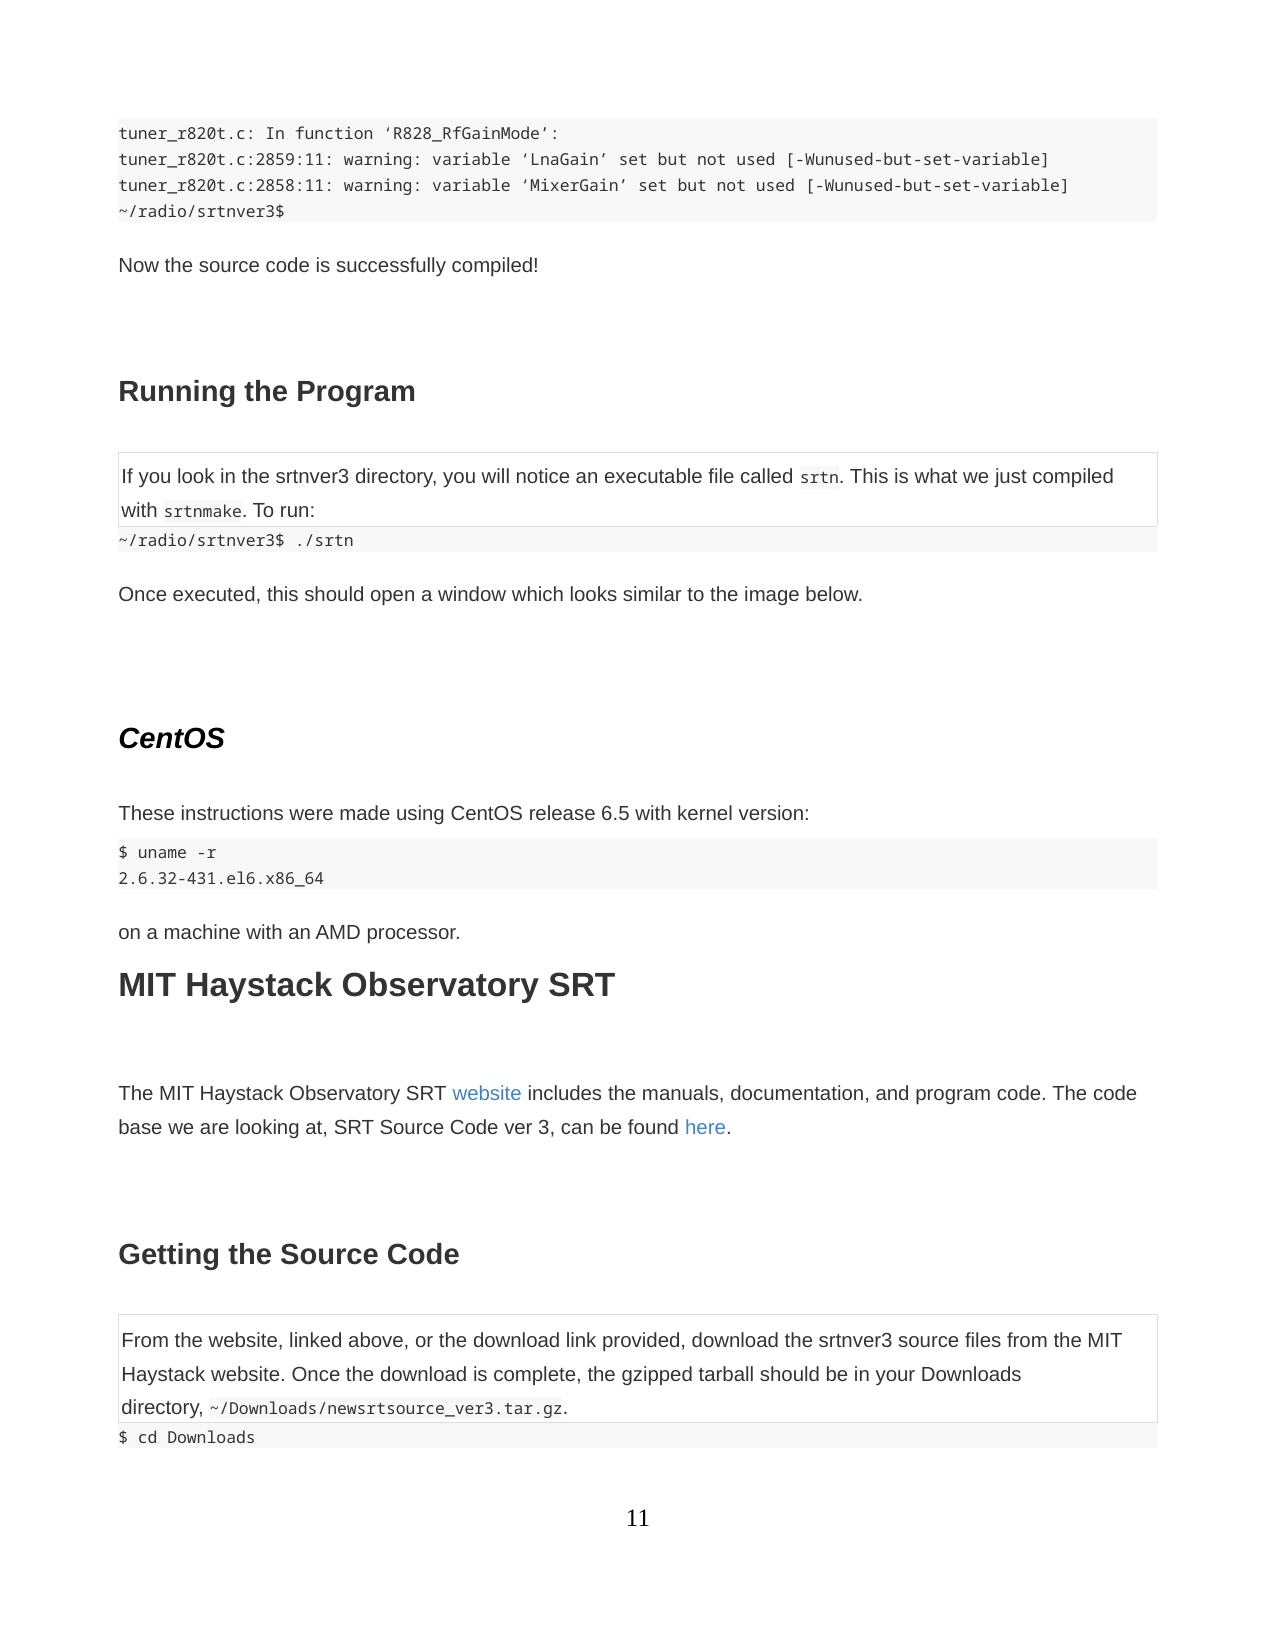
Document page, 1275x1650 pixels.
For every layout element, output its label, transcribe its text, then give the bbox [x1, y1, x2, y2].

text $ cd Downloads [118, 1423, 1157, 1448]
text ~/radio/srtnver3$ ./srtn [118, 527, 1157, 552]
subtitle CentOS [118, 722, 1157, 755]
text Once executed, this should open a window which looks similar to the image below. [118, 572, 1157, 606]
text Now the source code is successfully compiled! [118, 242, 1157, 276]
text ~/radio/srtnver3$ [118, 196, 1157, 222]
subtitle Running the Program [118, 374, 1157, 408]
text These instructions were made using CentOS release 6.5 with kernel version: [118, 802, 1157, 825]
text tuner_r820t.c:2858:11: warning: variable ‘MixerGain’ set but not used [-Wunused-but-set-variable] [118, 170, 1157, 196]
subtitle Getting the Source Code [118, 1237, 1157, 1270]
text on a machine with an AMD processor. [118, 910, 1157, 944]
text tuner_r820t.c:2859:11: warning: variable ‘LnaGain’ set but not used [-Wunused-but-set-variable] [118, 144, 1157, 170]
text From the website, linked above, or the download link provided, download the srtnver3 source files from the MIT Haystack website. Once the download is complete, the gzipped tarball should be in your Downloads directory, ~/Downloads/newsrtsource_ver3.tar.gz. [119, 1315, 1157, 1422]
text $ uname -r [118, 838, 1157, 863]
text 2.6.32-431.el6.x86_64 [118, 863, 1157, 889]
text tuner_r820t.c: In function ‘R828_RfGainMode’: [118, 118, 1157, 144]
text If you look in the srtnver3 directory, you will notice an executable file called srtn. This is what we just compiled with srtnmake. To run: [119, 453, 1157, 526]
text The MIT Haystack Observatory SRT website includes the manuals, documentation, and program code. The code base we are looking at, SRT Source Code ver 3, can be found here. [118, 1071, 1157, 1139]
subtitle MIT Haystack Observatory SRT [118, 964, 1157, 1003]
